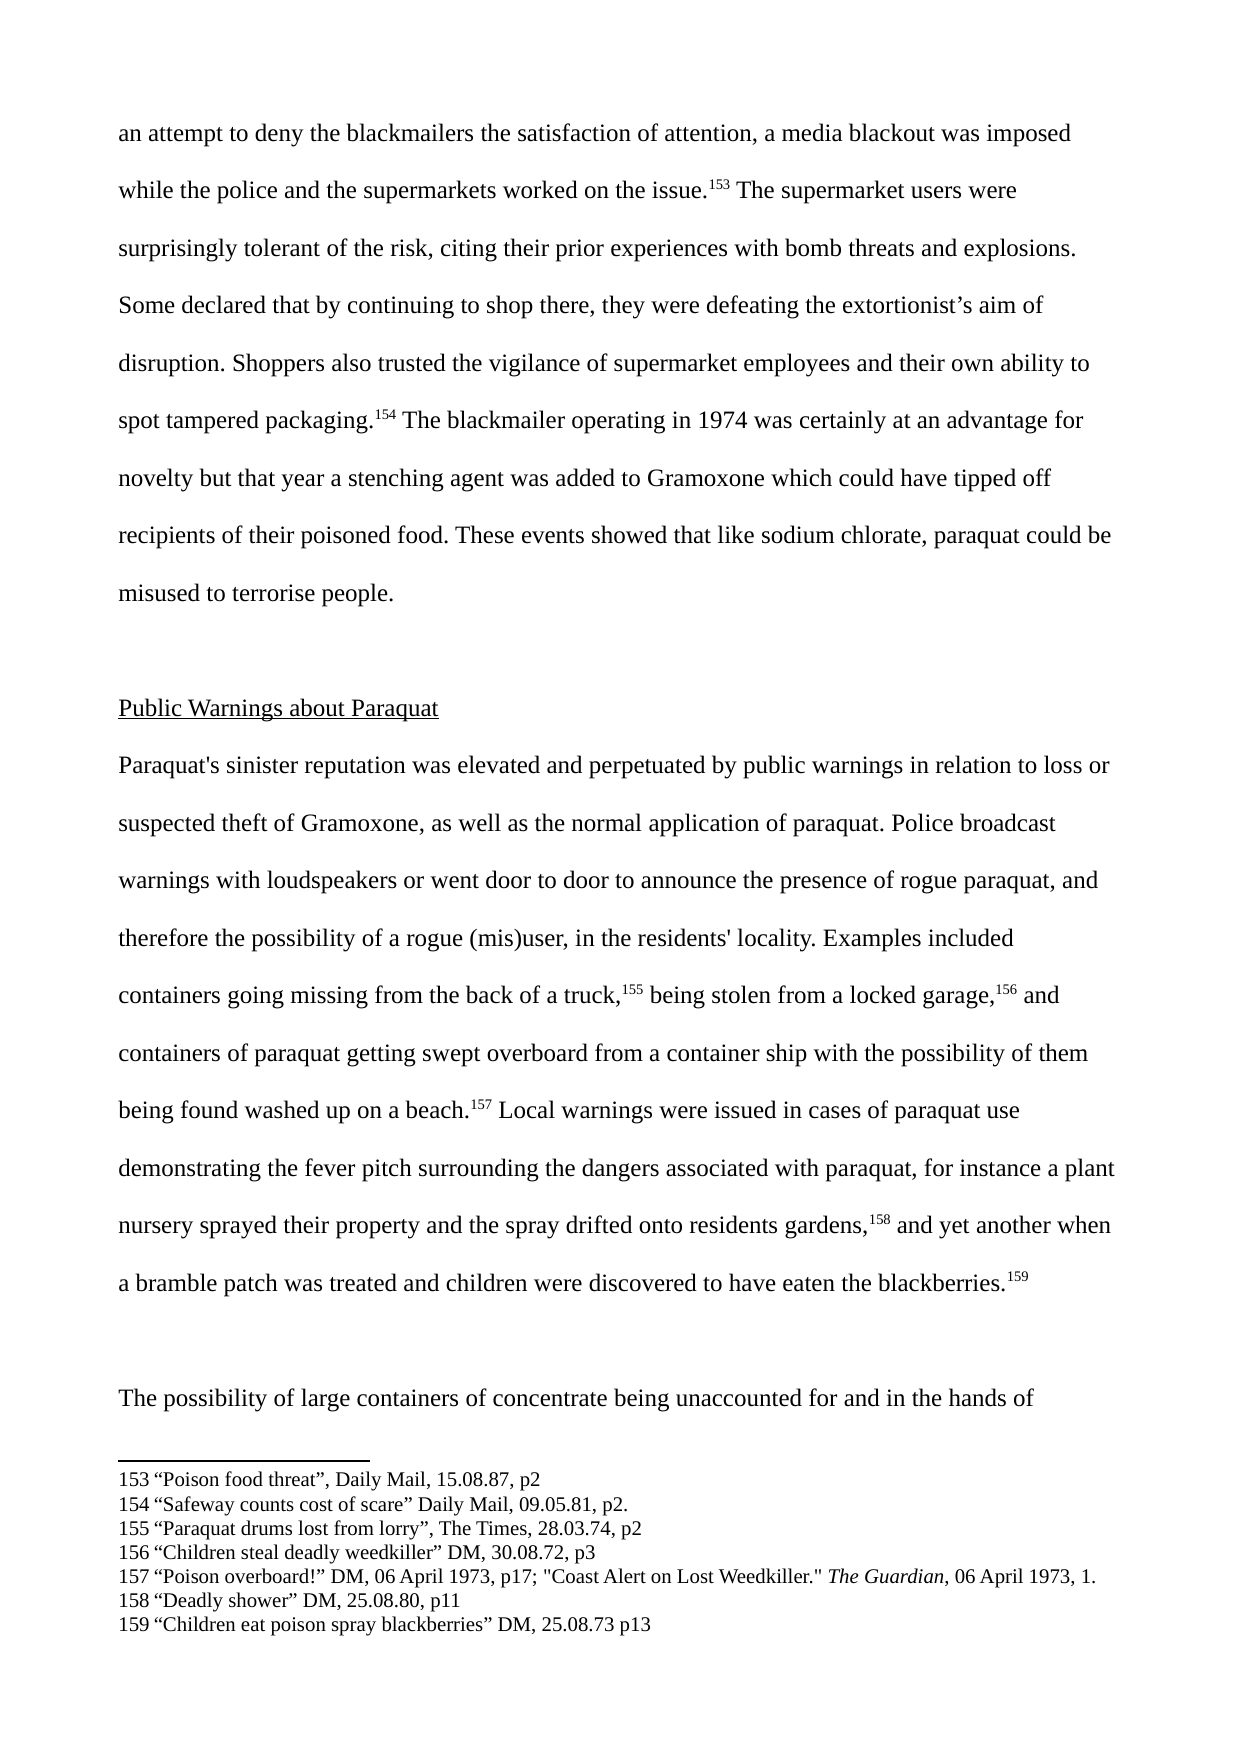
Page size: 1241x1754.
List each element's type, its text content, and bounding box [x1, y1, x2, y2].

text “Safeway counts cost of scare” Daily Mail, 09.05.81, p2. [118, 1491, 1122, 1516]
text “Children steal deadly weedkiller” DM, 30.08.72, p3 [118, 1539, 1122, 1564]
text “Paraquat drums lost from lorry”, The Times, 28.03.74, p2 [118, 1516, 1122, 1539]
text Public Warnings about Paraquat [118, 693, 1122, 722]
text Paraquat's sinister reputation was elevated and perpetuated by public warnings in relation to loss or suspected theft of Gramoxone, as well as the normal application of paraquat. Police broadcast warnings with loudspeakers or went door to door to announce the presence of rogue paraquat, and therefore the possibility of a rogue (mis)user, in the residents' locality. Examples included containers going missing from the back of a truck, being stolen from a locked garage, and containers of paraquat getting swept overboard from a container ship with the possibility of them being found washed up on a beach. Local warnings were issued in cases of paraquat use demonstrating the fever pitch surrounding the dangers associated with paraquat, for instance a plant nursery sprayed their property and the spray drifted onto residents gardens, and yet another when a bramble patch was treated and children were discovered to have eaten the blackberries. [118, 751, 1122, 1297]
text “Children eat poison spray blackberries” DM, 25.08.73 p13 [118, 1612, 1122, 1636]
text “Poison food threat”, Daily Mail, 15.08.87, p2 [118, 1467, 1122, 1491]
text “Deadly shower” DM, 25.08.80, p11 [118, 1588, 1122, 1612]
text The possibility of large containers of concentrate being unaccounted for and in the hands of [118, 1383, 1122, 1412]
text Political cartoonist Keith Waite made the story into the subject of one of his sketches, caricaturing the absurdist situation in his depiction of balaclava-clad terrorists from the ALF writing a shopping list at home (see illustration). Ultimately no paraquat was found in any meat, but the withdrawal of turkeys from sale, and the anxiety it caused customers show that the threats were taken seriously. Shoppers at Safeway supermarkets were the target of product tampering in 1981 and 1987. In an attempt to deny the blackmailers the satisfaction of attention, a media blackout was imposed while the police and the supermarkets worked on the issue. The supermarket users were surprisingly tolerant of the risk, citing their prior experiences with bomb threats and explosions. Some declared that by continuing to shop there, they were defeating the extortionist’s aim of disruption. Shoppers also trusted the vigilance of supermarket employees and their own ability to spot tampered packaging. The blackmailer operating in 1974 was certainly at an advantage for novelty but that year a stenching agent was added to Gramoxone which could have tipped off recipients of their poisoned food. These events showed that like sodium chlorate, paraquat could be misused to terrorise people. [118, 118, 1122, 607]
text “Poison overboard!” DM, 06 April 1973, p17; "Coast Alert on Lost Weedkiller." The Guardian, 06 April 1973, 1. [118, 1564, 1122, 1588]
